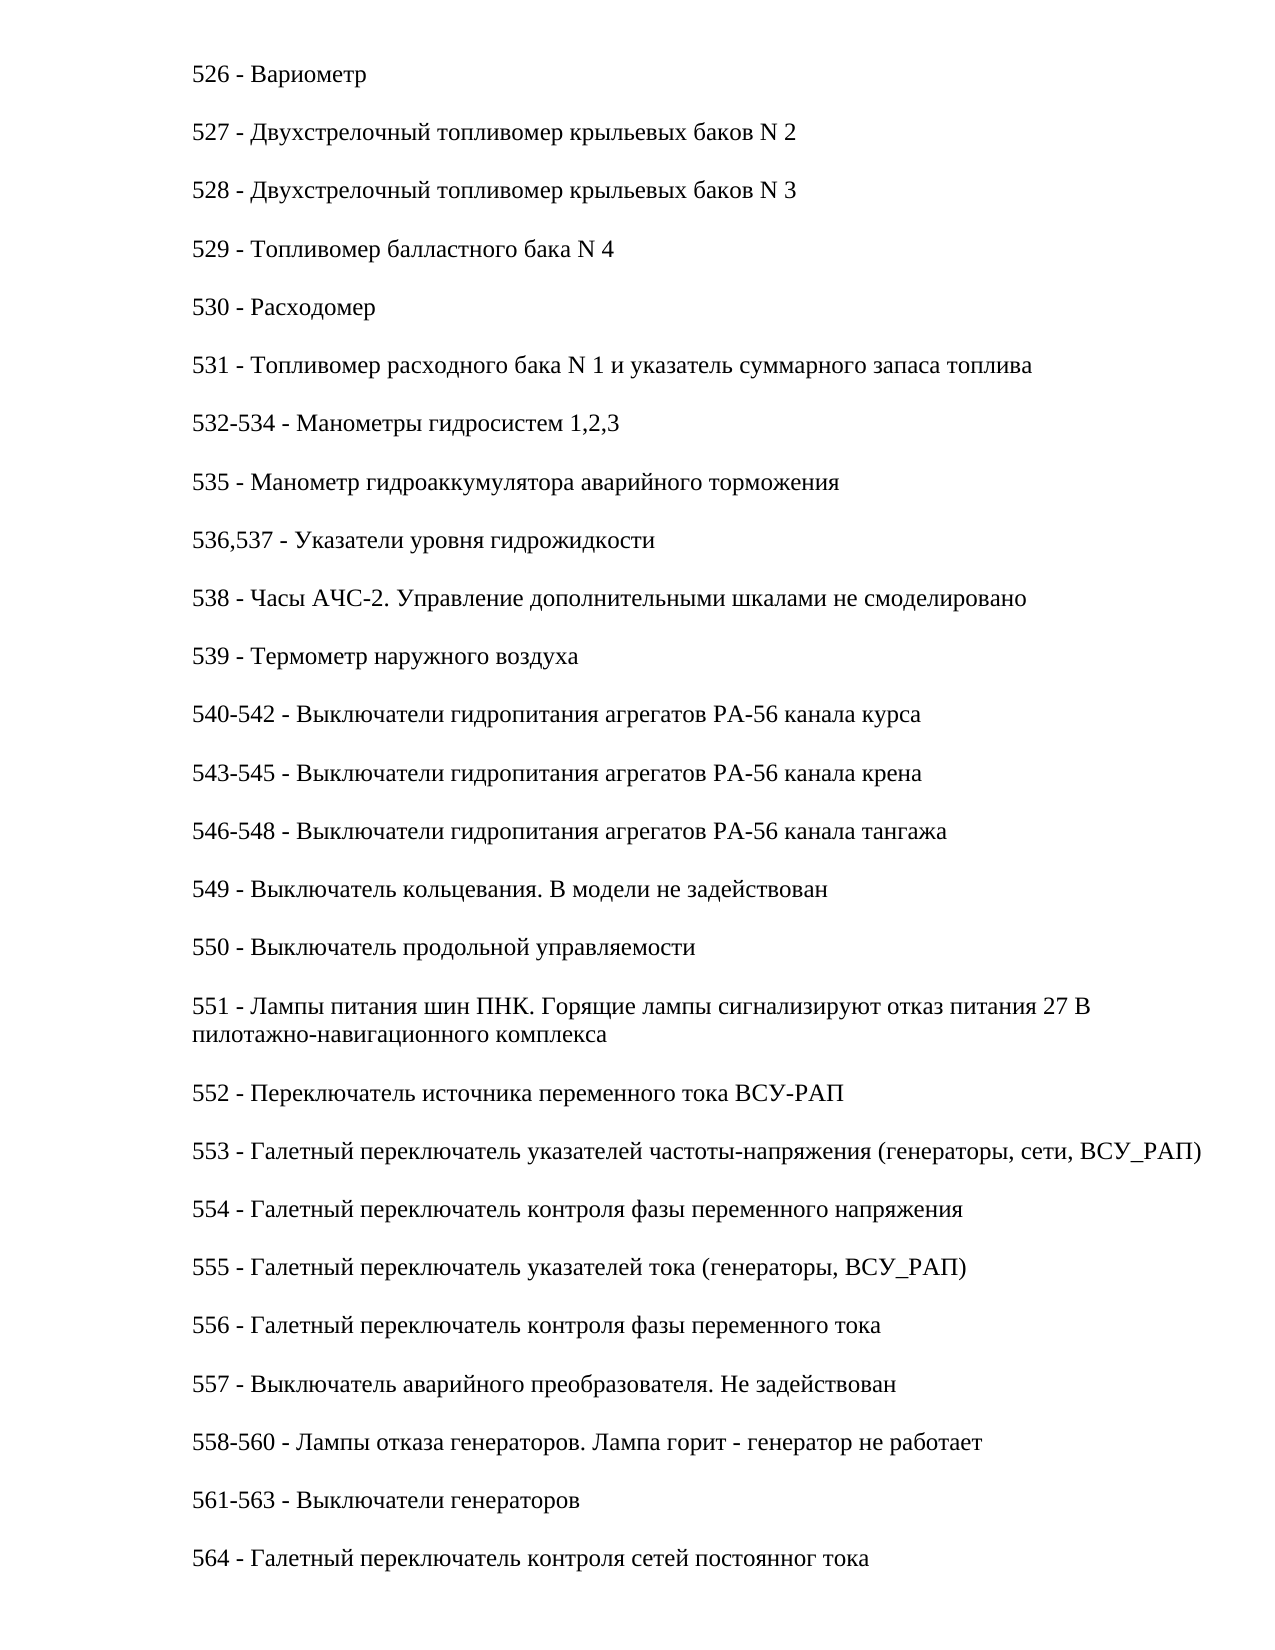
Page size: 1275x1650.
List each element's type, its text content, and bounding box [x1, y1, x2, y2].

list 557 - Выключатель аварийного преобразователя. Не задействован [162, 1369, 1216, 1398]
list 530 - Расходомер [162, 292, 1216, 321]
list 550 - Выключатель продольной управляемости [162, 932, 1216, 961]
list 539 - Термометр наружного воздуха [162, 641, 1216, 670]
list 561-563 - Выключатели генераторов [162, 1485, 1216, 1514]
list 526 - Вариометр [162, 59, 1216, 88]
list 556 - Галетный переключатель контроля фазы переменного тока [162, 1311, 1216, 1339]
list 555 - Галетный переключатель указателей тока (генераторы, ВСУ_РАП) [162, 1252, 1216, 1281]
list 552 - Переключатель источника переменного тока ВСУ-РАП [162, 1078, 1216, 1106]
list 551 - Лампы питания шин ПНК. Горящие лампы сигнализируют отказ питания 27 В пилотажно-навигационного комплекса [162, 991, 1216, 1048]
list 540-542 - Выключатели гидропитания агрегатов РА-56 канала курса [162, 699, 1216, 728]
list 527 - Двухстрелочный топливомер крыльевых баков N 2 [162, 117, 1216, 146]
list 549 - Выключатель кольцевания. В модели не задействован [162, 874, 1216, 903]
list 564 - Галетный переключатель контроля сетей постоянног тока [162, 1543, 1216, 1572]
list 531 - Топливомер расходного бака N 1 и указатель суммарного запаса топлива [162, 350, 1216, 379]
list 528 - Двухстрелочный топливомер крыльевых баков N 3 [162, 176, 1216, 204]
list 535 - Манометр гидроаккумулятора аварийного торможения [162, 467, 1216, 495]
list 553 - Галетный переключатель указателей частоты-напряжения (генераторы, сети, ВСУ_РАП) [162, 1136, 1216, 1165]
list 529 - Топливомер балластного бака N 4 [162, 234, 1216, 262]
list 558-560 - Лампы отказа генераторов. Лампа горит - генератор не работает [162, 1427, 1216, 1456]
list 536,537 - Указатели уровня гидрожидкости [162, 525, 1216, 554]
list 546-548 - Выключатели гидропитания агрегатов РА-56 канала тангажа [162, 816, 1216, 845]
list 554 - Галетный переключатель контроля фазы переменного напряжения [162, 1194, 1216, 1223]
list 543-545 - Выключатели гидропитания агрегатов РА-56 канала крена [162, 758, 1216, 787]
list 538 - Часы АЧС-2. Управление дополнительными шкалами не смоделировано [162, 583, 1216, 612]
list 532-534 - Манометры гидросистем 1,2,3 [162, 408, 1216, 437]
